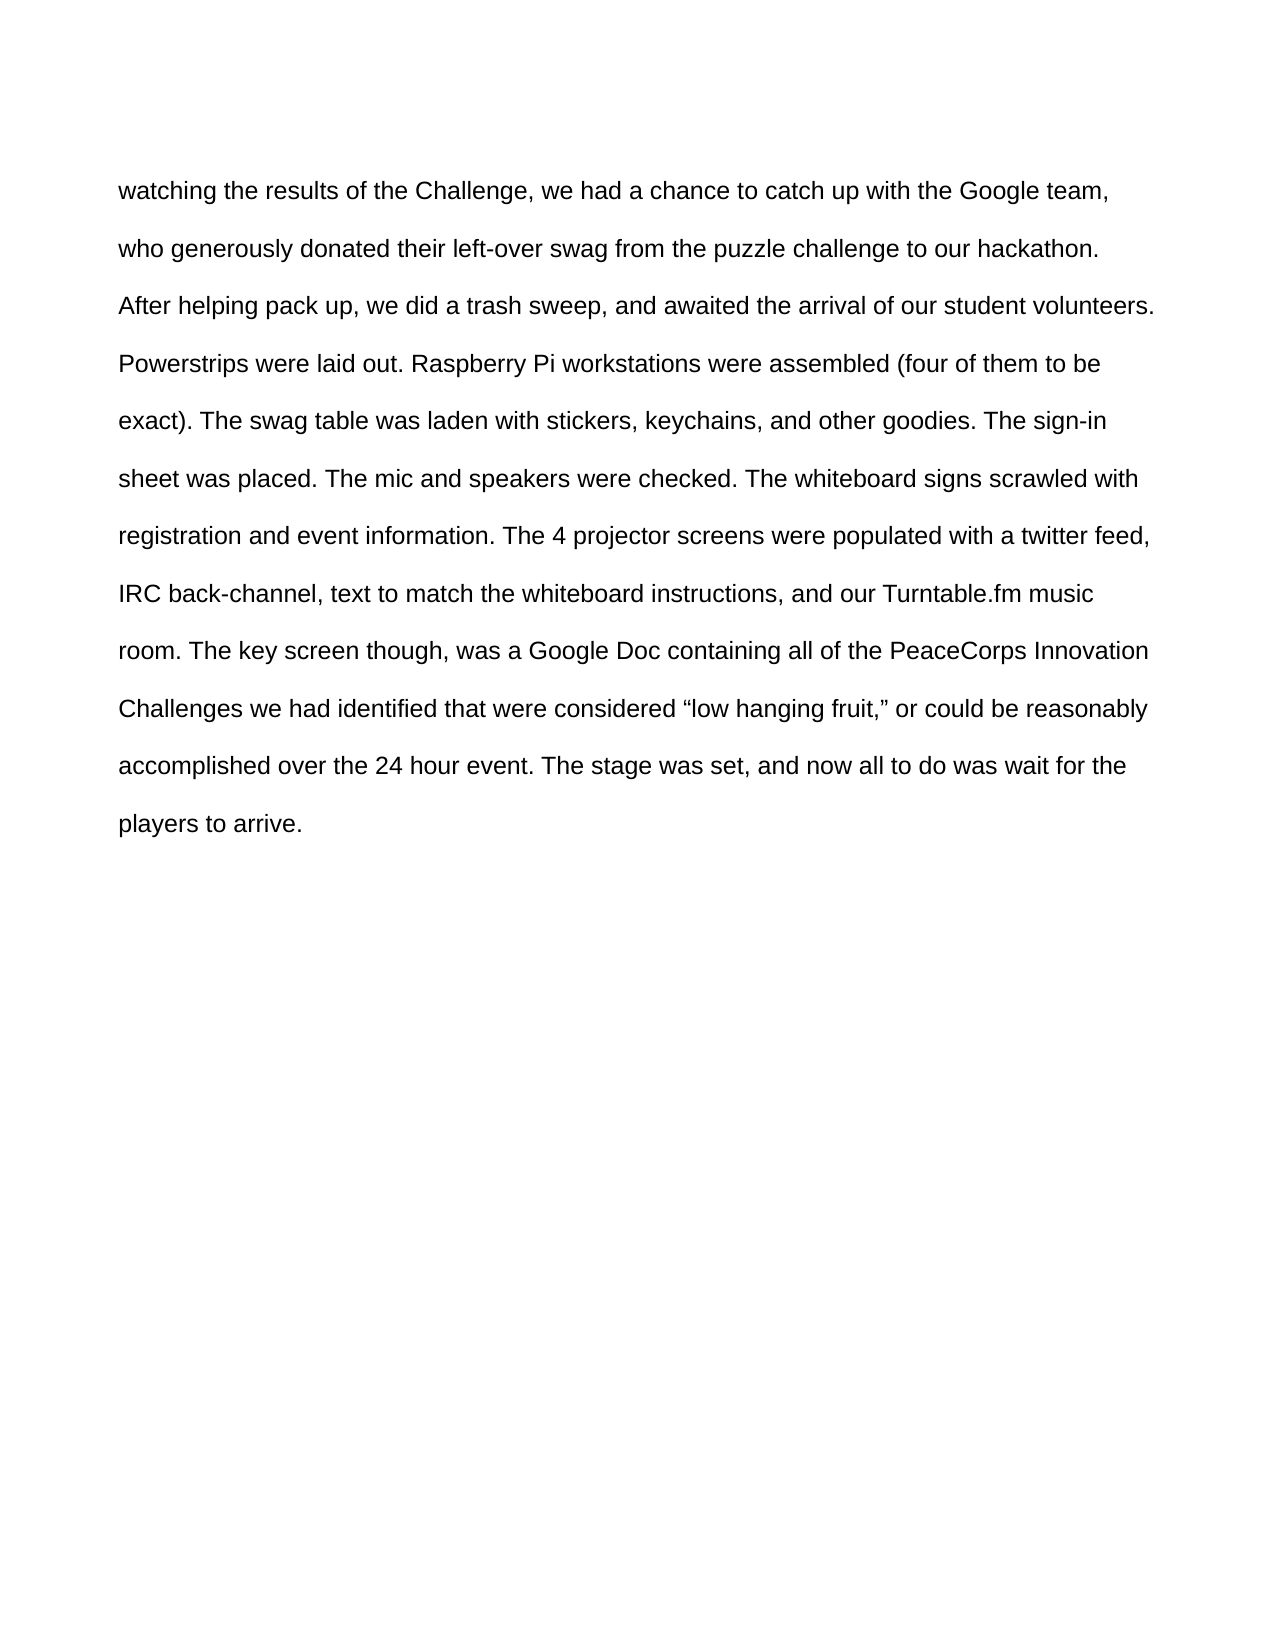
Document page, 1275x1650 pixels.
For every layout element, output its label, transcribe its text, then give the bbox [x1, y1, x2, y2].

text watching the results of the Challenge, we had a chance to catch up with the Google team, who generously donated their left-over swag from the puzzle challenge to our hackathon. After helping pack up, we did a trash sweep, and awaited the arrival of our student volunteers. Powerstrips were laid out. Raspberry Pi workstations were assembled (four of them to be exact). The swag table was laden with stickers, keychains, and other goodies. The sign-in sheet was placed. The mic and speakers were checked. The whiteboard signs scrawled with registration and event information. The 4 projector screens were populated with a twitter feed, IRC back-channel, text to match the whiteboard instructions, and our Turntable.fm music room. The key screen though, was a Google Doc containing all of the PeaceCorps Innovation Challenges we had identified that were considered “low hanging fruit,” or could be reasonably accomplished over the 24 hour event. The stage was set, and now all to do was wait for the players to arrive. [118, 176, 1157, 838]
